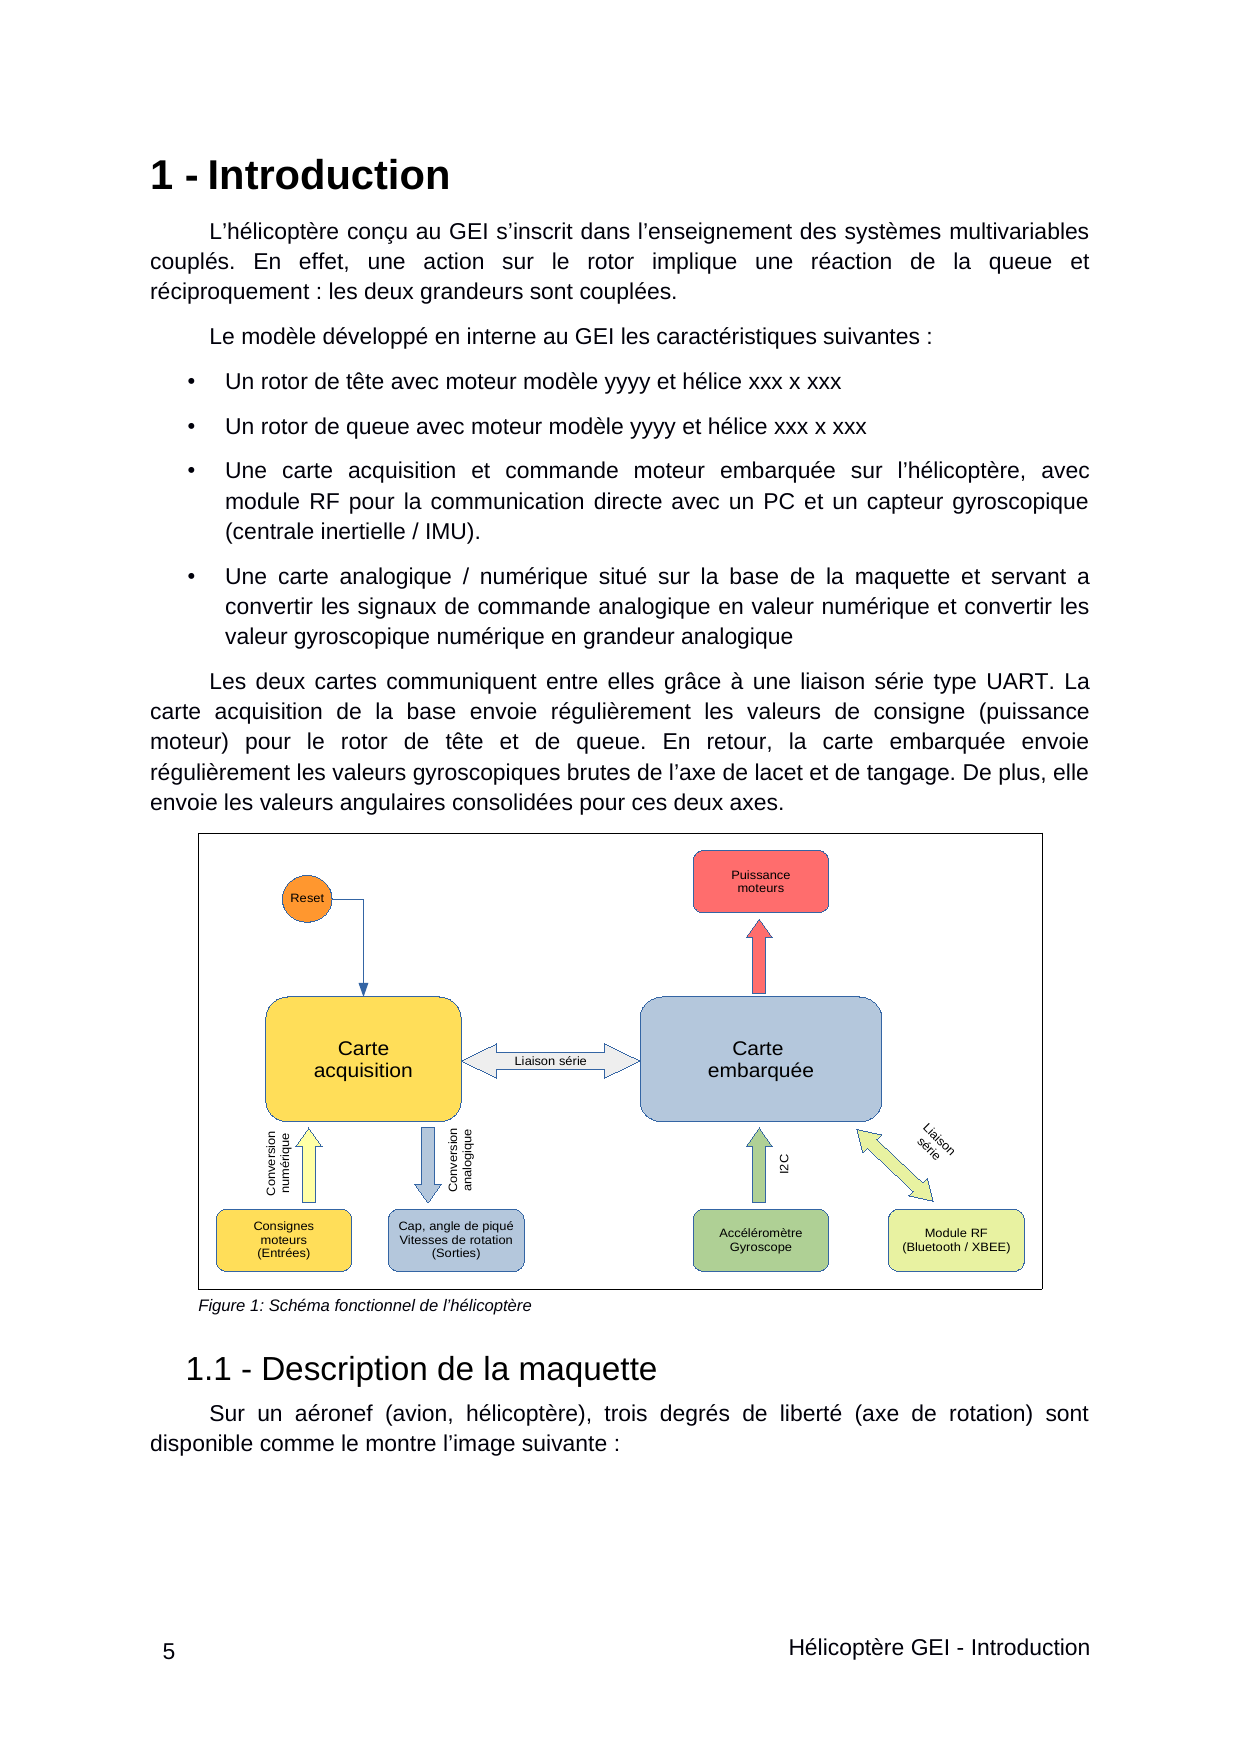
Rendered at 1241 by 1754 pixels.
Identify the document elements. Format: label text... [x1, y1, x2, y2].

text Les deux cartes communiquent entre elles grâce à une liaison série type UART. La carte acquisition de la base envoie régulièrement les valeurs de consigne (puissance moteur) pour le rotor de tête et de queue. En retour, la carte embarquée envoie régulièrement les valeurs gyroscopiques brutes de l’axe de lacet et de tangage. De plus, elle envoie les valeurs angulaires consolidées pour ces deux axes. [150, 668, 1090, 815]
subtitle [198, 820, 1042, 832]
subtitle Description de la maquette [150, 871, 1090, 1387]
subtitle Introduction [150, 150, 1090, 198]
text L’hélicoptère conçu au GEI s’inscrit dans l’enseignement des systèmes multivariables couplés. En effet, une action sur le rotor implique une réaction de la queue et réciproquement : les deux grandeurs sont couplées. [150, 218, 1090, 305]
list Un rotor de queue avec moteur modèle yyyy et hélice xxx x xxx [187, 413, 1090, 439]
list Un rotor de tête avec moteur modèle yyyy et hélice xxx x xxx [187, 368, 1090, 394]
list Une carte analogique / numérique situé sur la base de la maquette et servant a convertir les signaux de commande analogique en valeur numérique et convertir les valeur gyroscopique numérique en grandeur analogique [187, 563, 1090, 649]
text Sur un aéronef (avion, hélicoptère), trois degrés de liberté (axe de rotation) sont disponible comme le montre l’image suivante : [150, 1399, 1090, 1456]
text Figure 1: Schéma fonctionnel de l’hélicoptère [199, 834, 1042, 1289]
list Une carte acquisition et commande moteur embarquée sur l’hélicoptère, avec module RF pour la communication directe avec un PC et un capteur gyroscopique (centrale inertielle / IMU). [187, 457, 1090, 544]
text Le modèle développé en interne au GEI les caractéristiques suivantes : [150, 323, 1090, 349]
text Figure 1: Schéma fonctionnel de l’hélicoptère [198, 1290, 1042, 1315]
